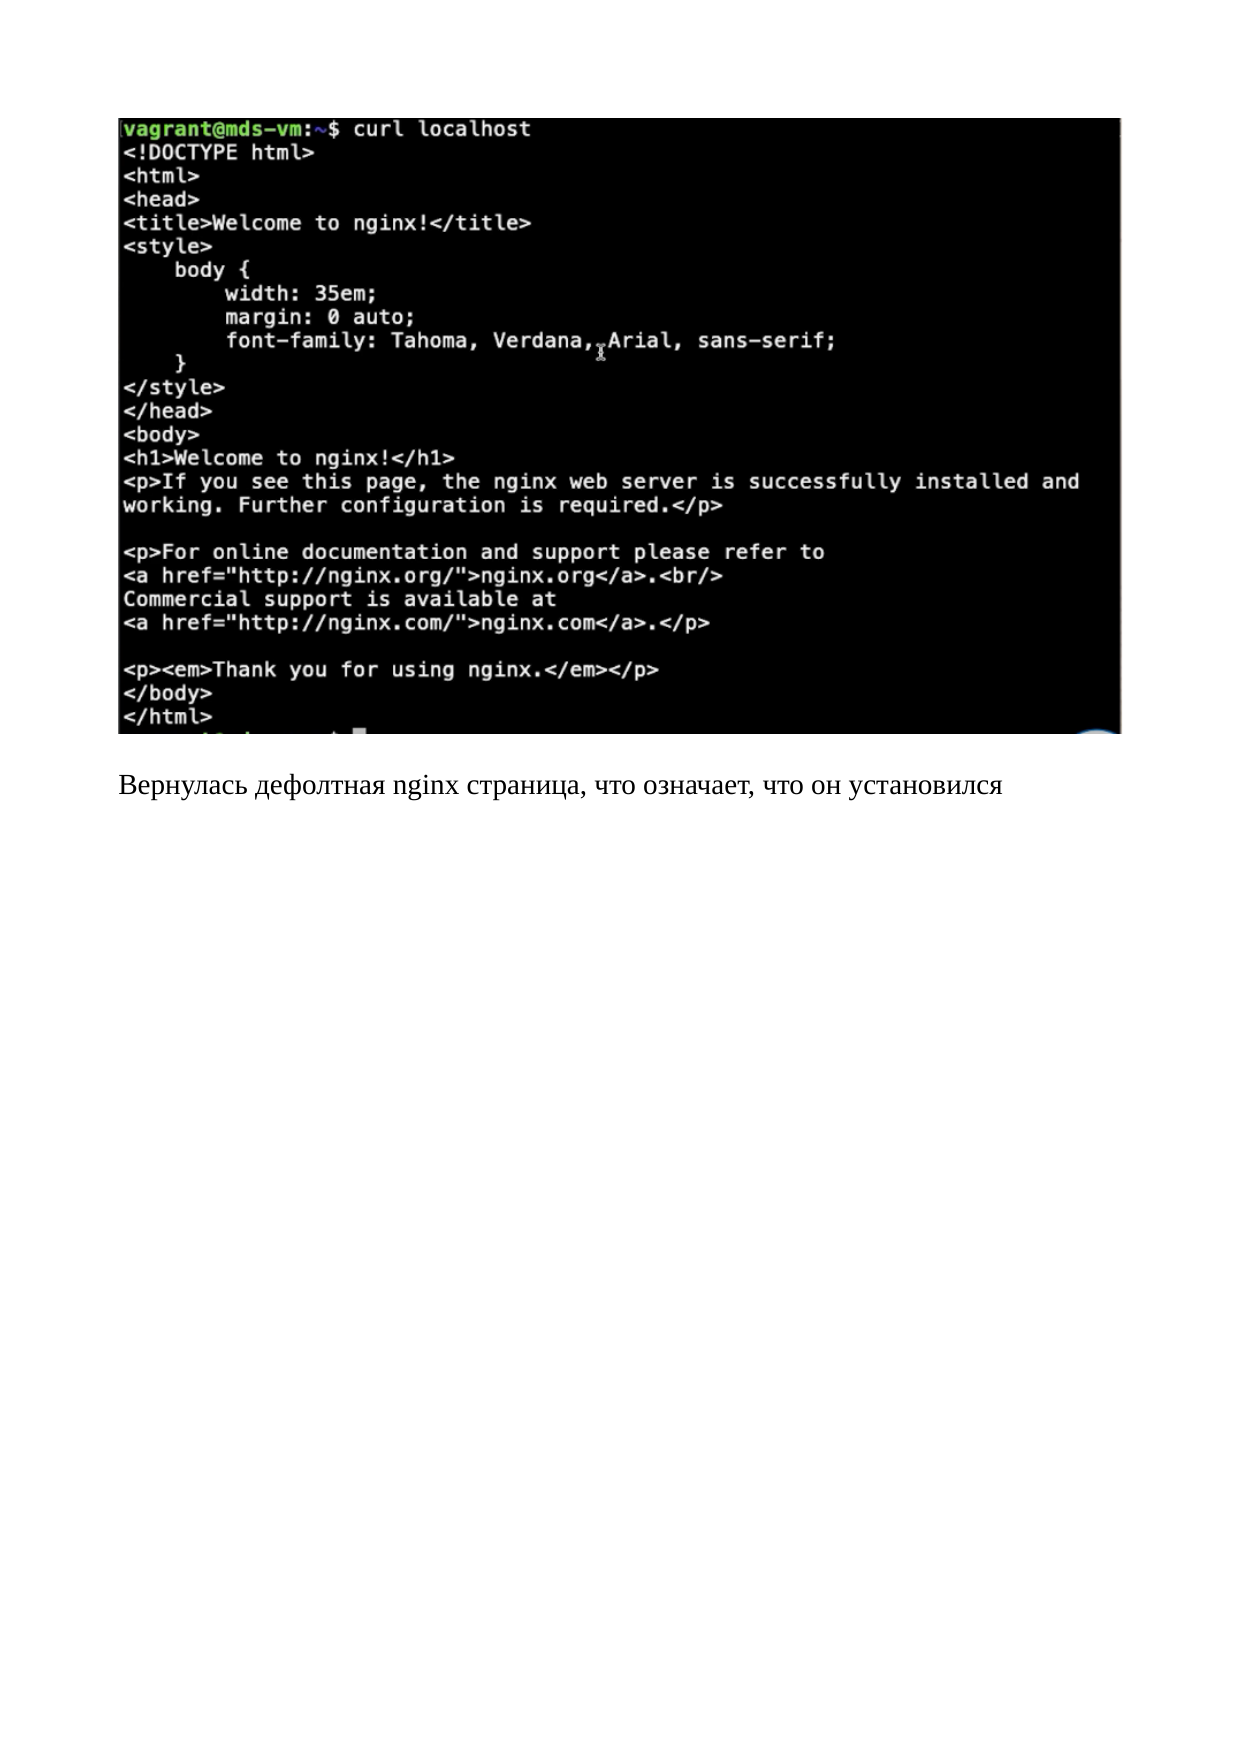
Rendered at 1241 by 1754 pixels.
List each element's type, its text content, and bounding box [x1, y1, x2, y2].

text Вернулась дефолтная nginx страница, что означает, что он установился [118, 767, 1122, 800]
picture [118, 118, 1123, 734]
